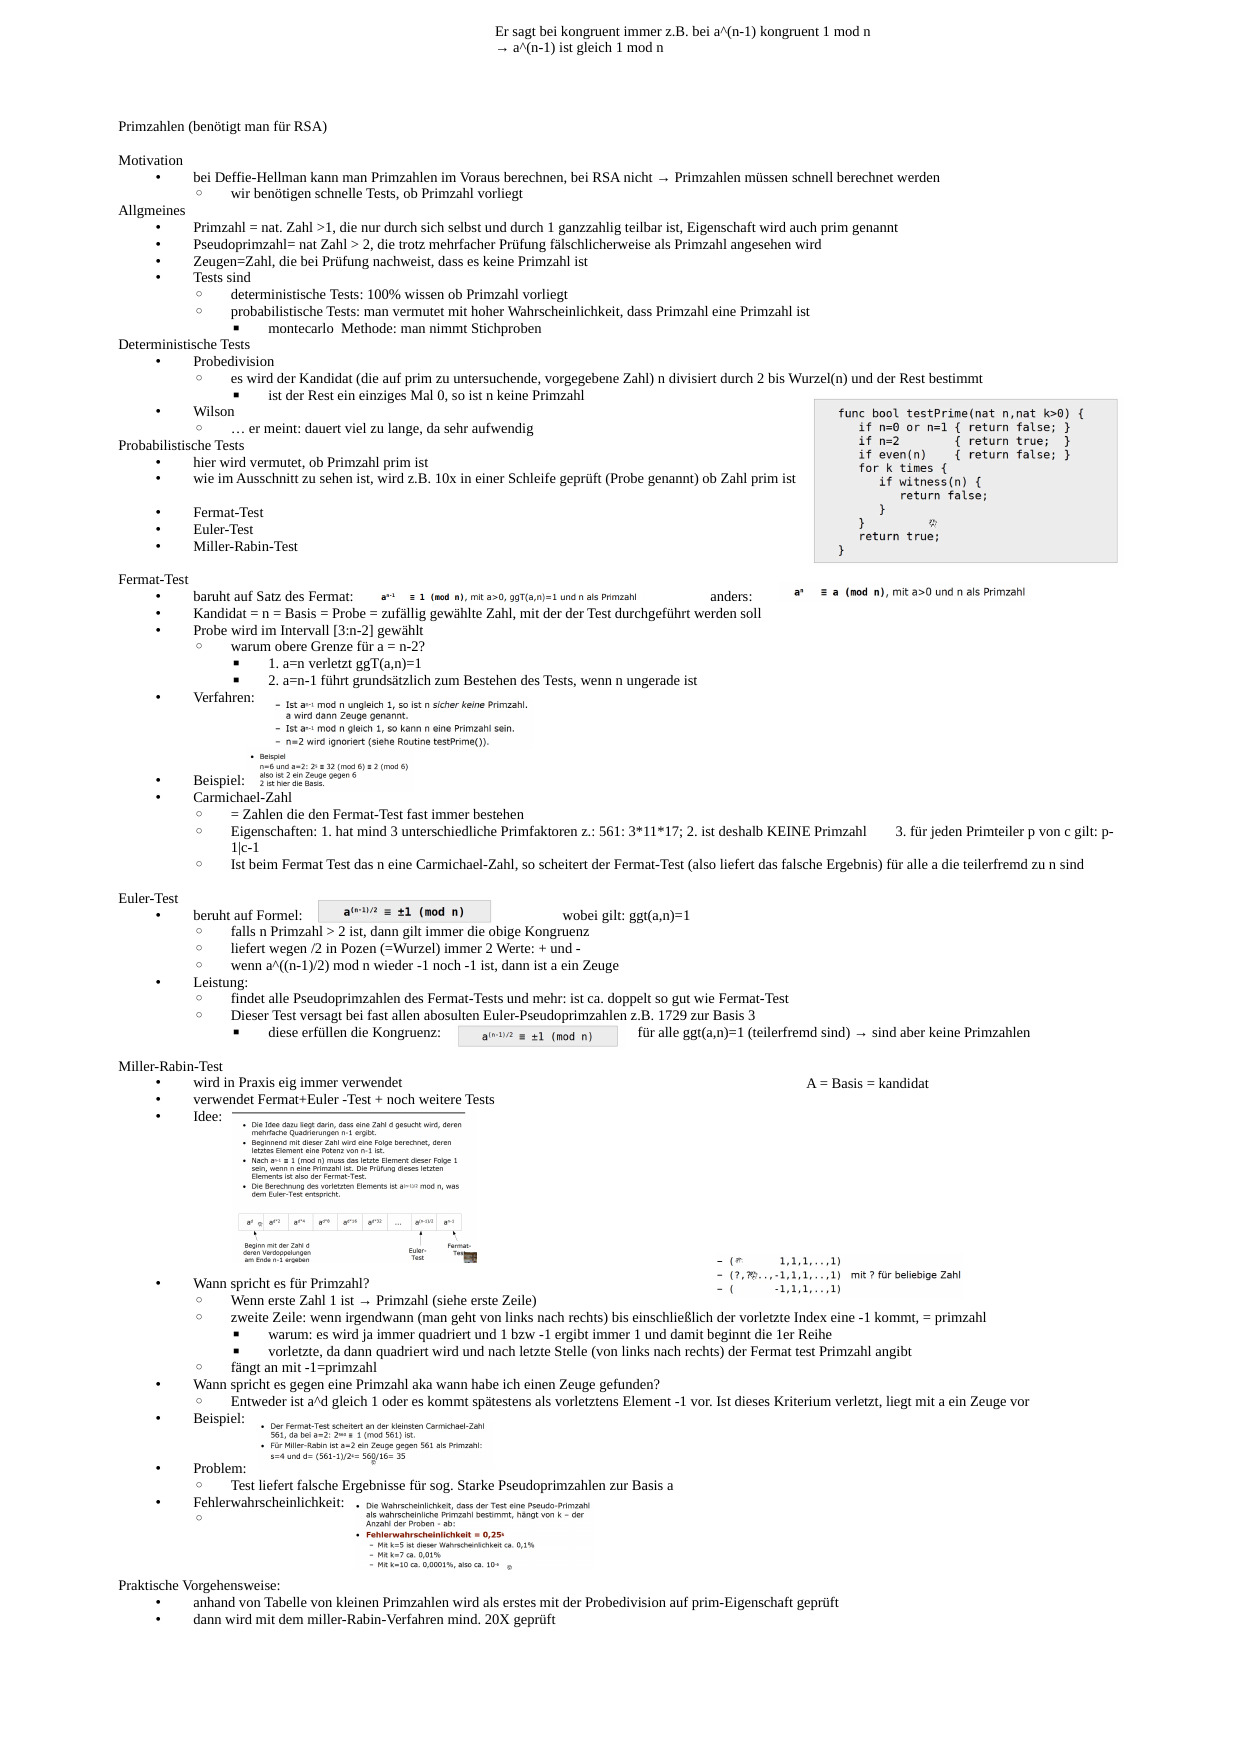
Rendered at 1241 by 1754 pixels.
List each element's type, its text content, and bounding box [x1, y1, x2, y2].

text Praktische Vorgehensweise: [118, 1577, 1122, 1594]
list zweite Zeile: wenn irgendwann (man geht von links nach rechts) bis einschließlich der vorletzte Index eine -1 kommt, = primzahl [193, 1309, 1122, 1326]
text Deterministische Tests [118, 336, 1122, 353]
list warum: es wird ja immer quadriert und 1 bzw -1 ergibt immer 1 und damit beginnt die 1er Reihe [231, 1326, 1122, 1342]
text Euler-Test [118, 889, 1122, 906]
text Motivation [118, 152, 1122, 168]
list Idee: [156, 1108, 1122, 1124]
list Miller-Rabin-Test [156, 537, 808, 554]
list [963, 1275, 1122, 1292]
picture [317, 897, 494, 925]
list montecarlo Methode: man nimmt Stichproben [231, 319, 1122, 336]
list ist der Rest ein einziges Mal 0, so ist n keine Primzahl [231, 386, 1122, 403]
list Dieser Test versagt bei fast allen abosulten Euler-Pseudoprimzahlen z.B. 1729 zur Basis 3 [193, 1007, 1122, 1024]
list vorletzte, da dann quadriert wird und nach letzte Stelle (von links nach rechts) der Fermat test Primzahl angibt [231, 1342, 1122, 1359]
picture [258, 1420, 495, 1470]
picture [377, 590, 644, 603]
list wobei gilt: ggt(a,n)=1 [494, 906, 1122, 923]
list 2. a=n-1 führt grundsätzlich zum Bestehen des Tests, wenn n ungerade ist [231, 672, 1122, 688]
list hier wird vermutet, ob Primzahl prim ist [156, 453, 808, 470]
list Carmichael-Zahl [156, 789, 1122, 806]
list Problem: [156, 1460, 1122, 1477]
list anhand von Tabelle von kleinen Primzahlen wird als erstes mit der Probedivision auf prim-Eigenschaft geprüft [156, 1594, 1122, 1611]
list wenn a^((n-1)/2) mod n wieder -1 noch -1 ist, dann ist a ein Zeuge [193, 957, 1122, 973]
text Miller-Rabin-Test [118, 1057, 1122, 1074]
list Wenn erste Zahl 1 ist → Primzahl (siehe erste Zeile) [193, 1292, 1122, 1309]
picture [453, 1023, 626, 1049]
list Zeugen=Zahl, die bei Prüfung nachweist, dass es keine Primzahl ist [156, 252, 1122, 269]
list Pseudoprimzahl= nat Zahl > 2, die trotz mehrfacher Prüfung fälschlicherweise als Primzahl angesehen wird [156, 236, 1122, 252]
picture [246, 698, 533, 792]
list bei Deffie-Hellman kann man Primzahlen im Voraus berechnen, bei RSA nicht → Primzahlen müssen schnell berechnet werden [156, 168, 1122, 185]
list Beispiel: [156, 772, 246, 789]
text Fermat-Test [118, 571, 1122, 588]
list Wann spricht es für Primzahl? [156, 1275, 717, 1292]
text Primzahlen (benötigt man für RSA) [118, 118, 1122, 135]
picture [808, 396, 1124, 567]
list 1. a=n verletzt ggT(a,n)=1 [231, 655, 1122, 672]
list diese erfüllen die Kongruenz: [231, 1024, 453, 1041]
list Beispiel: [156, 1409, 1122, 1426]
list probabilistische Tests: man vermutet mit hoher Wahrscheinlichkeit, dass Primzahl eine Primzahl ist [193, 303, 1122, 319]
list es wird der Kandidat (die auf prim zu untersuchende, vorgegebene Zahl) n divisiert durch 2 bis Wurzel(n) und der Rest bestimmt [193, 370, 1122, 386]
list Entweder ist a^d gleich 1 oder es kommt spätestens als vorletztens Element -1 vor. Ist dieses Kriterium verletzt, liegt mit a ein Zeuge vor [193, 1393, 1122, 1409]
list deterministische Tests: 100% wissen ob Primzahl vorliegt [193, 286, 1122, 303]
list wird in Praxis eig immer verwendet [156, 1074, 1122, 1091]
list Tests sind [156, 269, 1122, 286]
text Allgmeines [118, 202, 1122, 219]
list Ist beim Fermat Test das n eine Carmichael-Zahl, so scheitert der Fermat-Test (also liefert das falsche Ergebnis) für alle a die teilerfremd zu n sind [193, 856, 1122, 873]
list falls n Primzahl > 2 ist, dann gilt immer die obige Kongruenz [193, 923, 1122, 940]
list wie im Ausschnitt zu sehen ist, wird z.B. 10x in einer Schleife geprüft (Probe genannt) ob Zahl prim ist [156, 470, 808, 487]
list Leistung: [156, 973, 1122, 990]
list Fehlerwahrscheinlichkeit: [156, 1493, 1122, 1510]
picture [232, 1111, 477, 1263]
list Euler-Test [156, 521, 808, 537]
list Test liefert falsche Ergebnisse für sog. Starke Pseudoprimzahlen zur Basis a [193, 1477, 1122, 1493]
list dann wird mit dem miller-Rabin-Verfahren mind. 20X geprüft [156, 1611, 1122, 1627]
list Kandidat = n = Basis = Probe = zufällig gewählte Zahl, mit der der Test durchgeführt werden soll [156, 604, 1122, 621]
list findet alle Pseudoprimzahlen des Fermat-Tests und mehr: ist ca. doppelt so gut wie Fermat-Test [193, 990, 1122, 1007]
picture [717, 1253, 963, 1299]
list Eigenschaften: 1. hat mind 3 unterschiedliche Primfaktoren z.: 561: 3*11*17; 2. ist deshalb KEINE Primzahl 3. für jeden Primteiler p von c gilt: p-1|c-1 [193, 822, 1122, 856]
list warum obere Grenze für a = n-2? [193, 638, 1122, 655]
list baruht auf Satz des Fermat: anders: [156, 588, 1122, 604]
list Probe wird im Intervall [3:n-2] gewählt [156, 621, 1122, 638]
list Verfahren: [156, 688, 1122, 705]
list = Zahlen die den Fermat-Test fast immer bestehen [193, 806, 1122, 822]
picture [352, 1500, 596, 1570]
list fängt an mit -1=primzahl [193, 1359, 1122, 1376]
list Primzahl = nat. Zahl >1, die nur durch sich selbst und durch 1 ganzzahlig teilbar ist, Eigenschaft wird auch prim genannt [156, 219, 1122, 236]
list beruht auf Formel: [156, 906, 317, 923]
list liefert wegen /2 in Pozen (=Wurzel) immer 2 Werte: + und - [193, 940, 1122, 957]
list verwendet Fermat+Euler -Test + noch weitere Tests [156, 1091, 1122, 1108]
list Wilson [156, 403, 808, 420]
list [414, 772, 1122, 789]
list wir benötigen schnelle Tests, ob Primzahl vorliegt [193, 185, 1122, 202]
list Wann spricht es gegen eine Primzahl aka wann habe ich einen Zeuge gefunden? [156, 1376, 1122, 1393]
text Probabilistische Tests [118, 437, 808, 453]
list Probedivision [156, 353, 1122, 370]
picture [778, 582, 1031, 602]
list für alle ggt(a,n)=1 (teilerfremd sind) → sind aber keine Primzahlen [626, 1024, 1122, 1041]
list Fermat-Test [156, 504, 808, 521]
list … er meint: dauert viel zu lange, da sehr aufwendig [193, 420, 808, 437]
